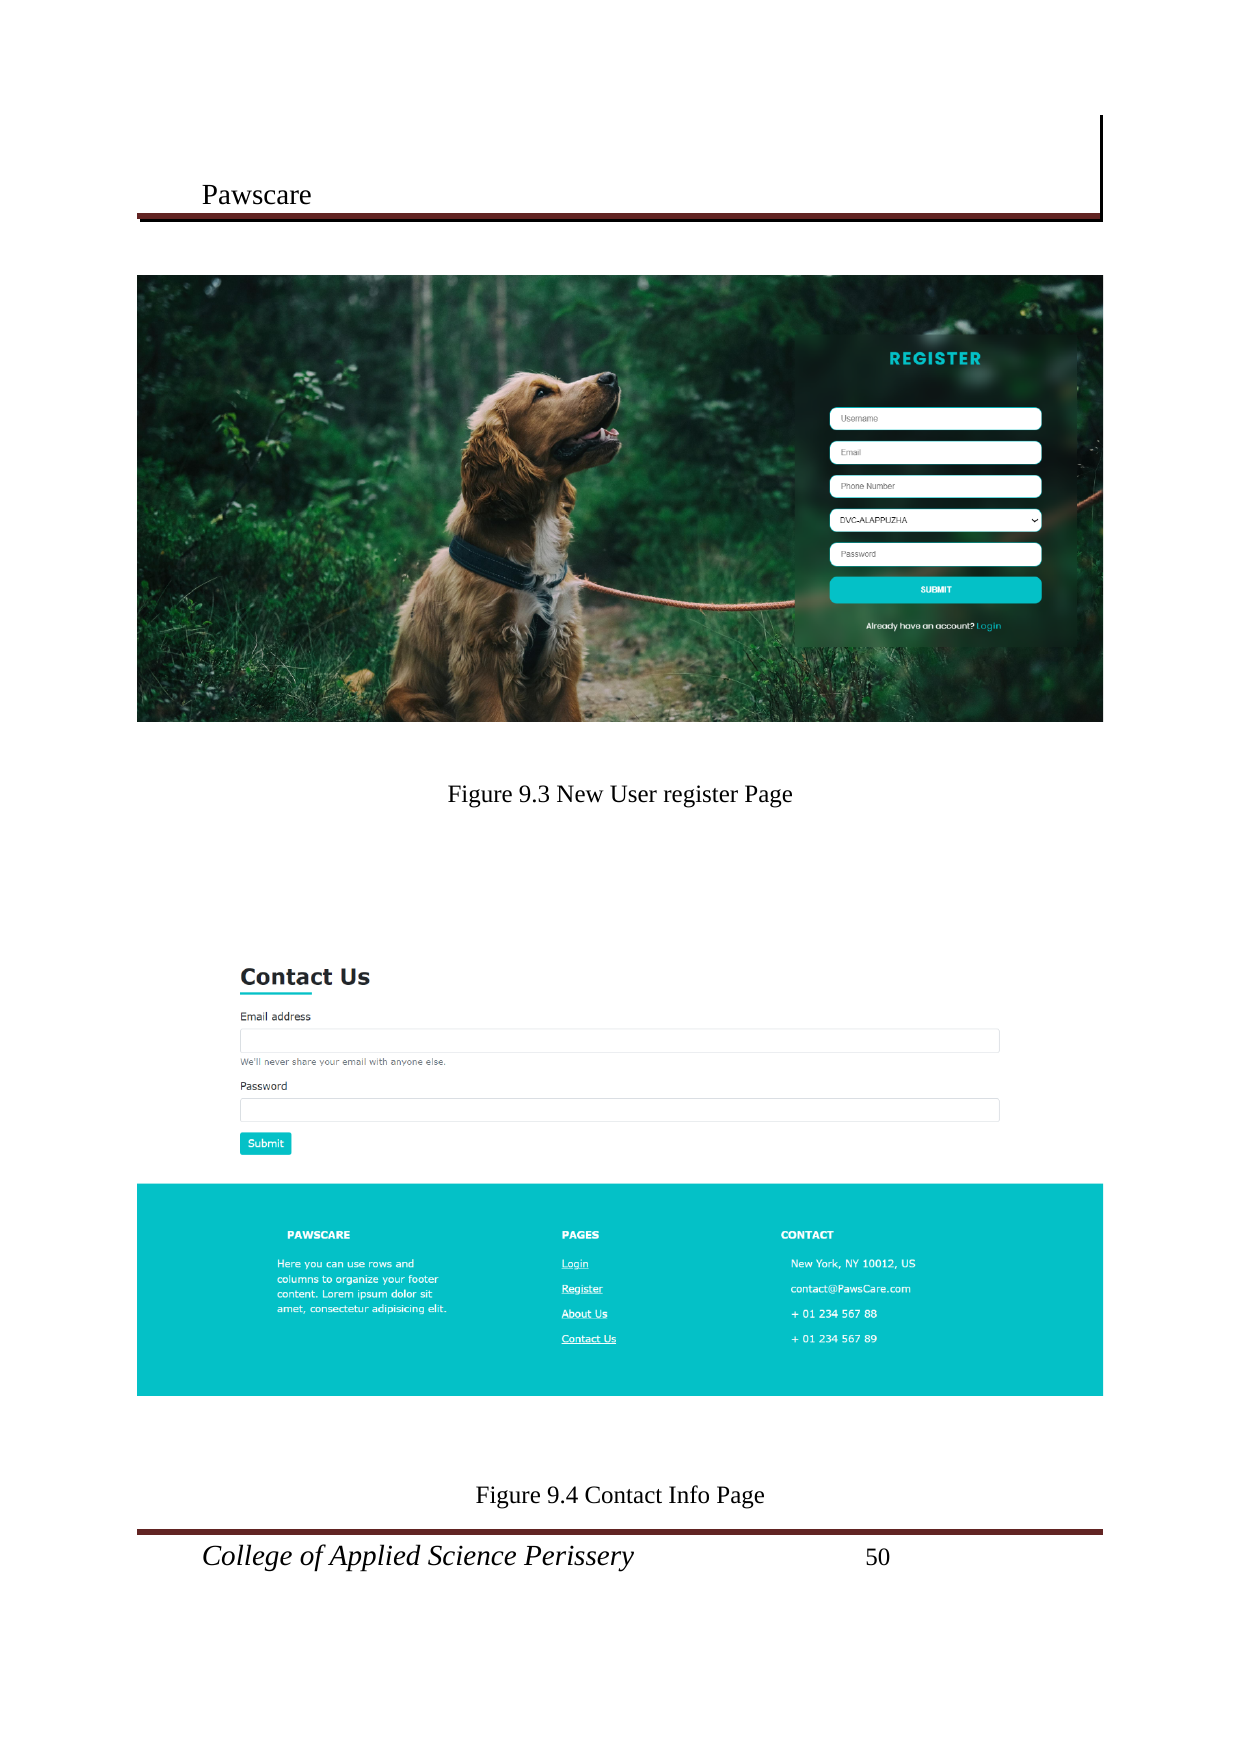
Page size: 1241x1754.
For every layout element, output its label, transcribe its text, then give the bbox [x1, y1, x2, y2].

text Figure 9.4 Contact Info Page [137, 1480, 1103, 1509]
text Figure 9.3 New User register Page [137, 779, 1103, 808]
